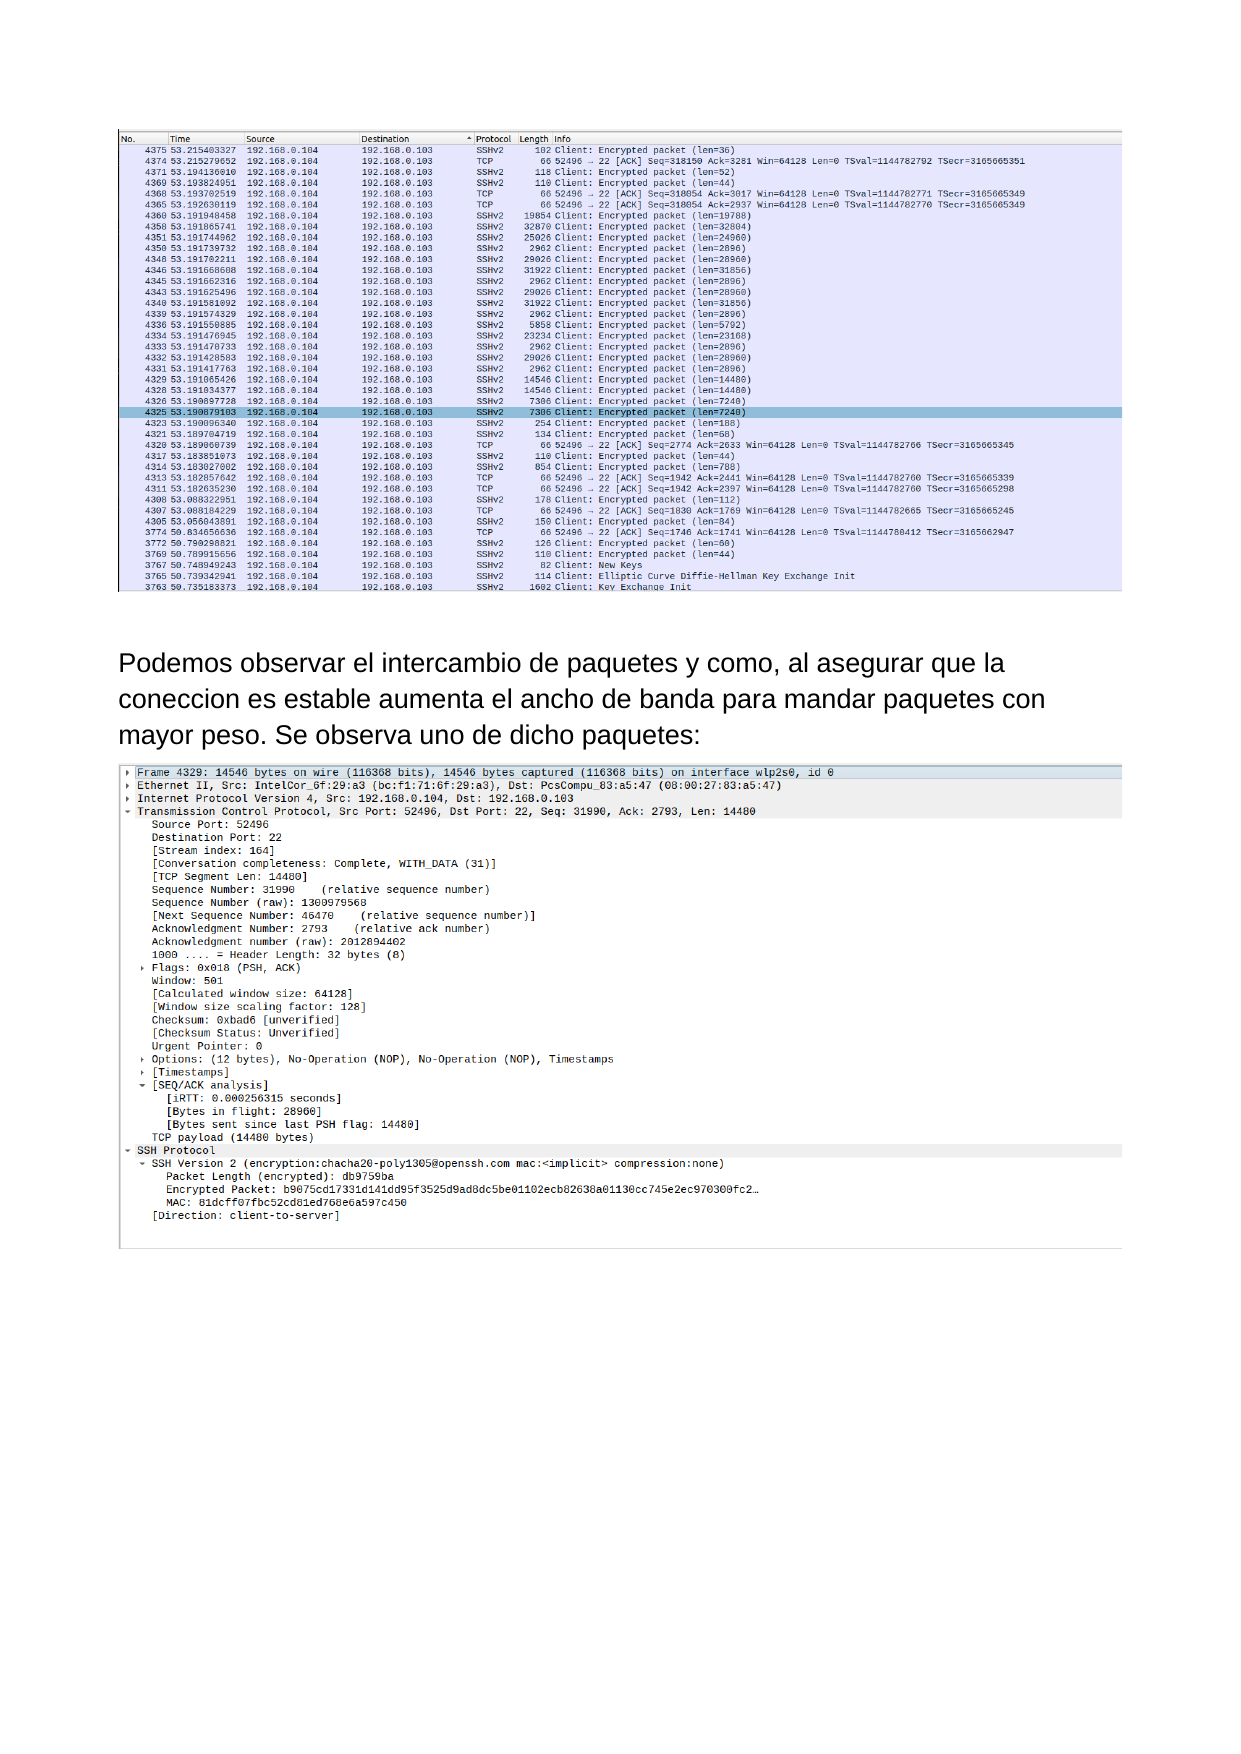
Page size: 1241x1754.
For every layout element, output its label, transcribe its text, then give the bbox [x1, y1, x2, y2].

picture [118, 763, 1123, 1249]
text Podemos observar el intercambio de paquetes y como, al asegurar que la coneccion es estable aumenta el ancho de banda para mandar paquetes con mayor peso. Se observa uno de dicho paquetes: [118, 647, 1122, 763]
text [118, 1249, 1122, 1280]
picture [118, 129, 1123, 592]
